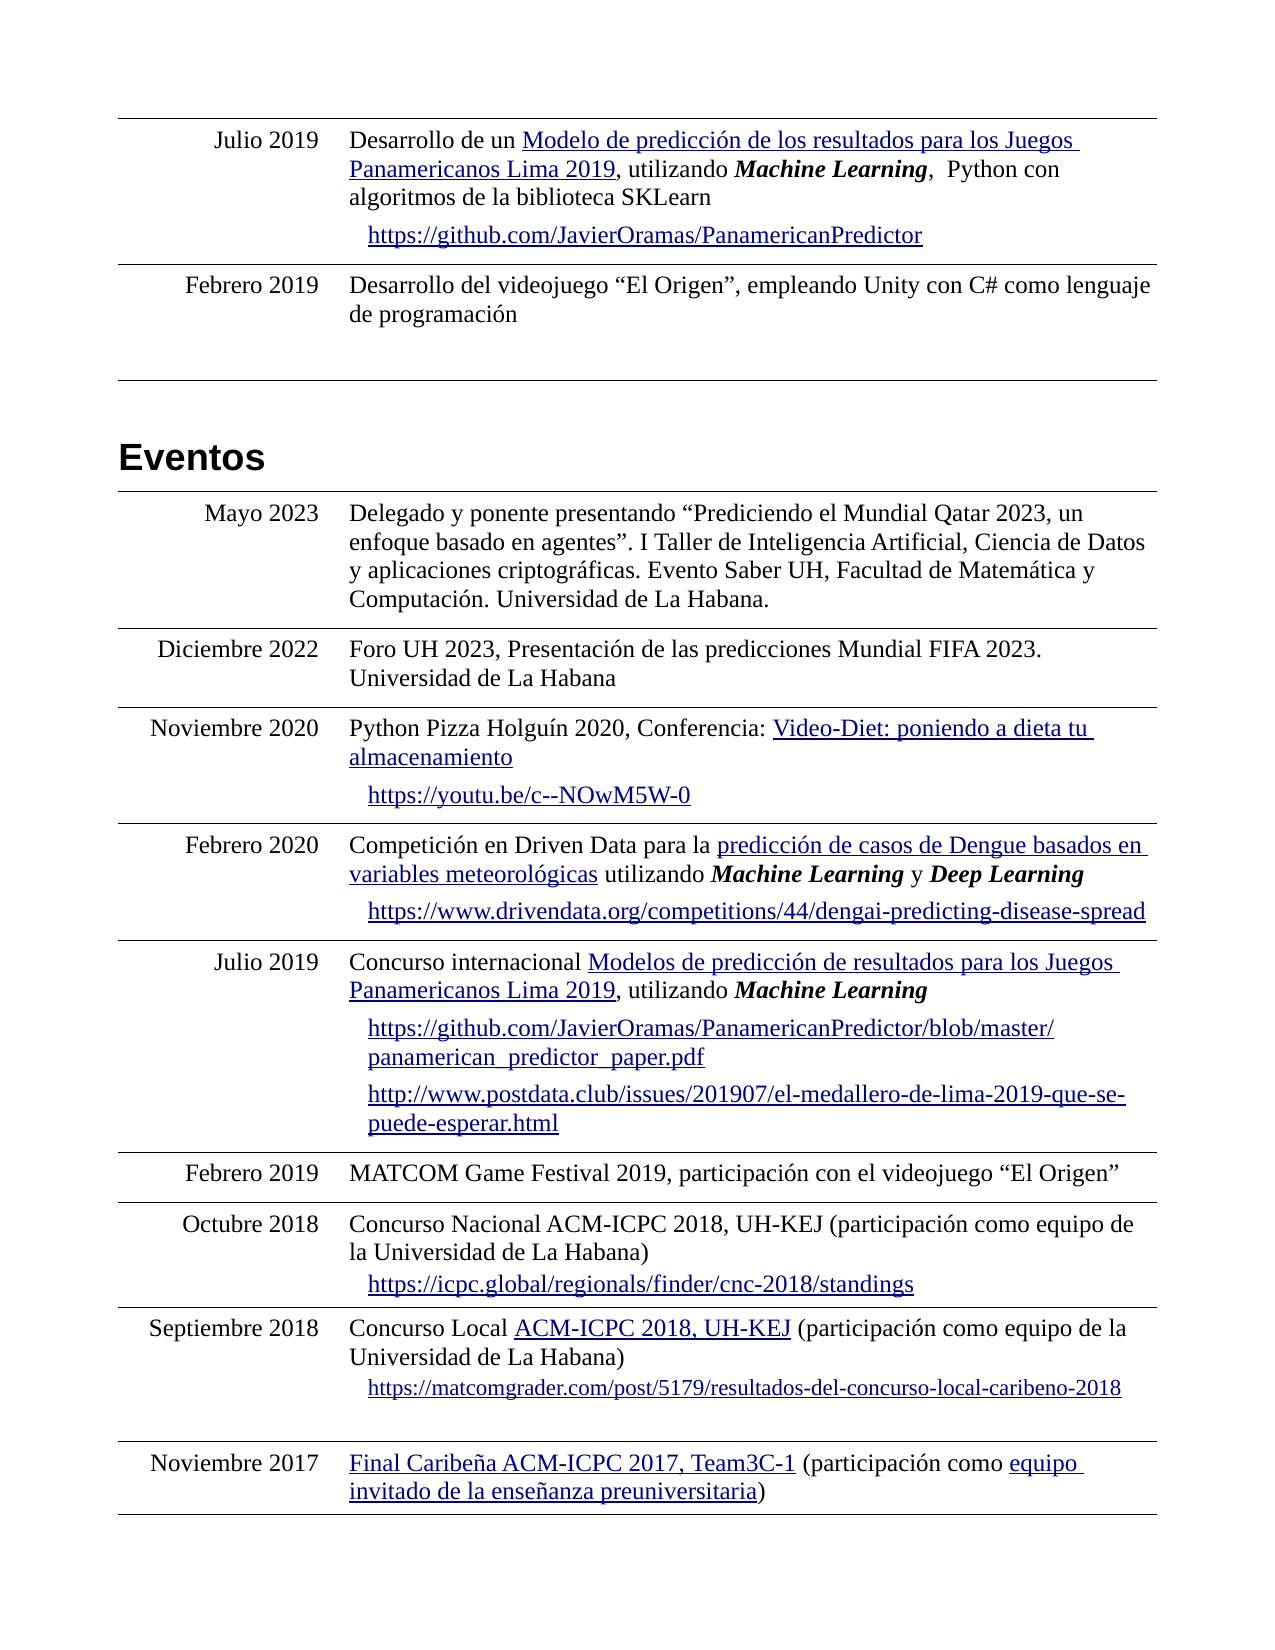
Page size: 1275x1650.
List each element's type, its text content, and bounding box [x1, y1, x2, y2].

table_cell Noviembre 2020 [118, 708, 324, 823]
table_header Delegado y ponente presentando “Prediciendo el Mundial Qatar 2023, un enfoque basado en agentes”. I Taller de Inteligencia Artificial, Ciencia de Datos y aplicaciones criptográficas. Evento Saber UH, Facultad de Matemática y Computación. Universidad de La Habana. [324, 492, 1157, 628]
subtitle Eventos [118, 435, 1157, 479]
table_cell Desarrollo del videojuego “El Origen”, empleando Unity con C# como lenguaje de programación [324, 265, 1157, 380]
table_cell Concurso internacional Modelos de predicción de resultados para los Juegos Panamericanos Lima 2019, utilizando Machine Learning https://github.com/JavierOramas/PanamericanPredictor/blob/master/panamerican_predictor_paper.pdf http://www.postdata.club/issues/201907/el-medallero-de-lima-2019-que-se-puede-esperar.html [324, 941, 1157, 1152]
table_cell Julio 2019 [118, 941, 324, 1152]
table_cell Febrero 2019 [118, 265, 324, 380]
table_cell Concurso Local ACM-ICPC 2018, UH-KEJ (participación como equipo de la Universidad de La Habana) https://matcomgrader.com/post/5179/resultados-del-concurso-local-caribeno-2018 [324, 1308, 1157, 1441]
table_cell Diciembre 2022 [118, 629, 324, 707]
table_cell Septiembre 2018 [118, 1308, 324, 1441]
table_cell MATCOM Game Festival 2019, participación con el videojuego “El Origen” [324, 1153, 1157, 1202]
table_cell Febrero 2020 [118, 824, 324, 940]
table_cell Febrero 2019 [118, 1153, 324, 1202]
table_cell Final Caribeña ACM-ICPC 2017, Team3C-1 (participación como equipo invitado de la enseñanza preuniversitaria) [324, 1442, 1157, 1514]
table_cell Python Pizza Holguín 2020, Conferencia: Video-Diet: poniendo a dieta tu almacenamiento https://youtu.be/c--NOwM5W-0 [324, 708, 1157, 823]
table_cell Competición en Driven Data para la predicción de casos de Dengue basados en variables meteorológicas utilizando Machine Learning y Deep Learning https://www.drivendata.org/competitions/44/dengai-predicting-disease-spread [324, 824, 1157, 940]
table_cell Noviembre 2017 [118, 1442, 324, 1514]
table_cell Desarrollo de un Modelo de predicción de los resultados para los Juegos Panamericanos Lima 2019, utilizando Machine Learning, Python con algoritmos de la biblioteca SKLearn https://github.com/JavierOramas/PanamericanPredictor [324, 119, 1157, 263]
table_cell Concurso Nacional ACM-ICPC 2018, UH-KEJ (participación como equipo de la Universidad de La Habana) https://icpc.global/regionals/finder/cnc-2018/standings [324, 1203, 1157, 1307]
table_header Mayo 2023 [118, 492, 324, 628]
table_cell Julio 2019 [118, 119, 324, 263]
table_cell Octubre 2018 [118, 1203, 324, 1307]
table_cell Foro UH 2023, Presentación de las predicciones Mundial FIFA 2023. Universidad de La Habana [324, 629, 1157, 707]
